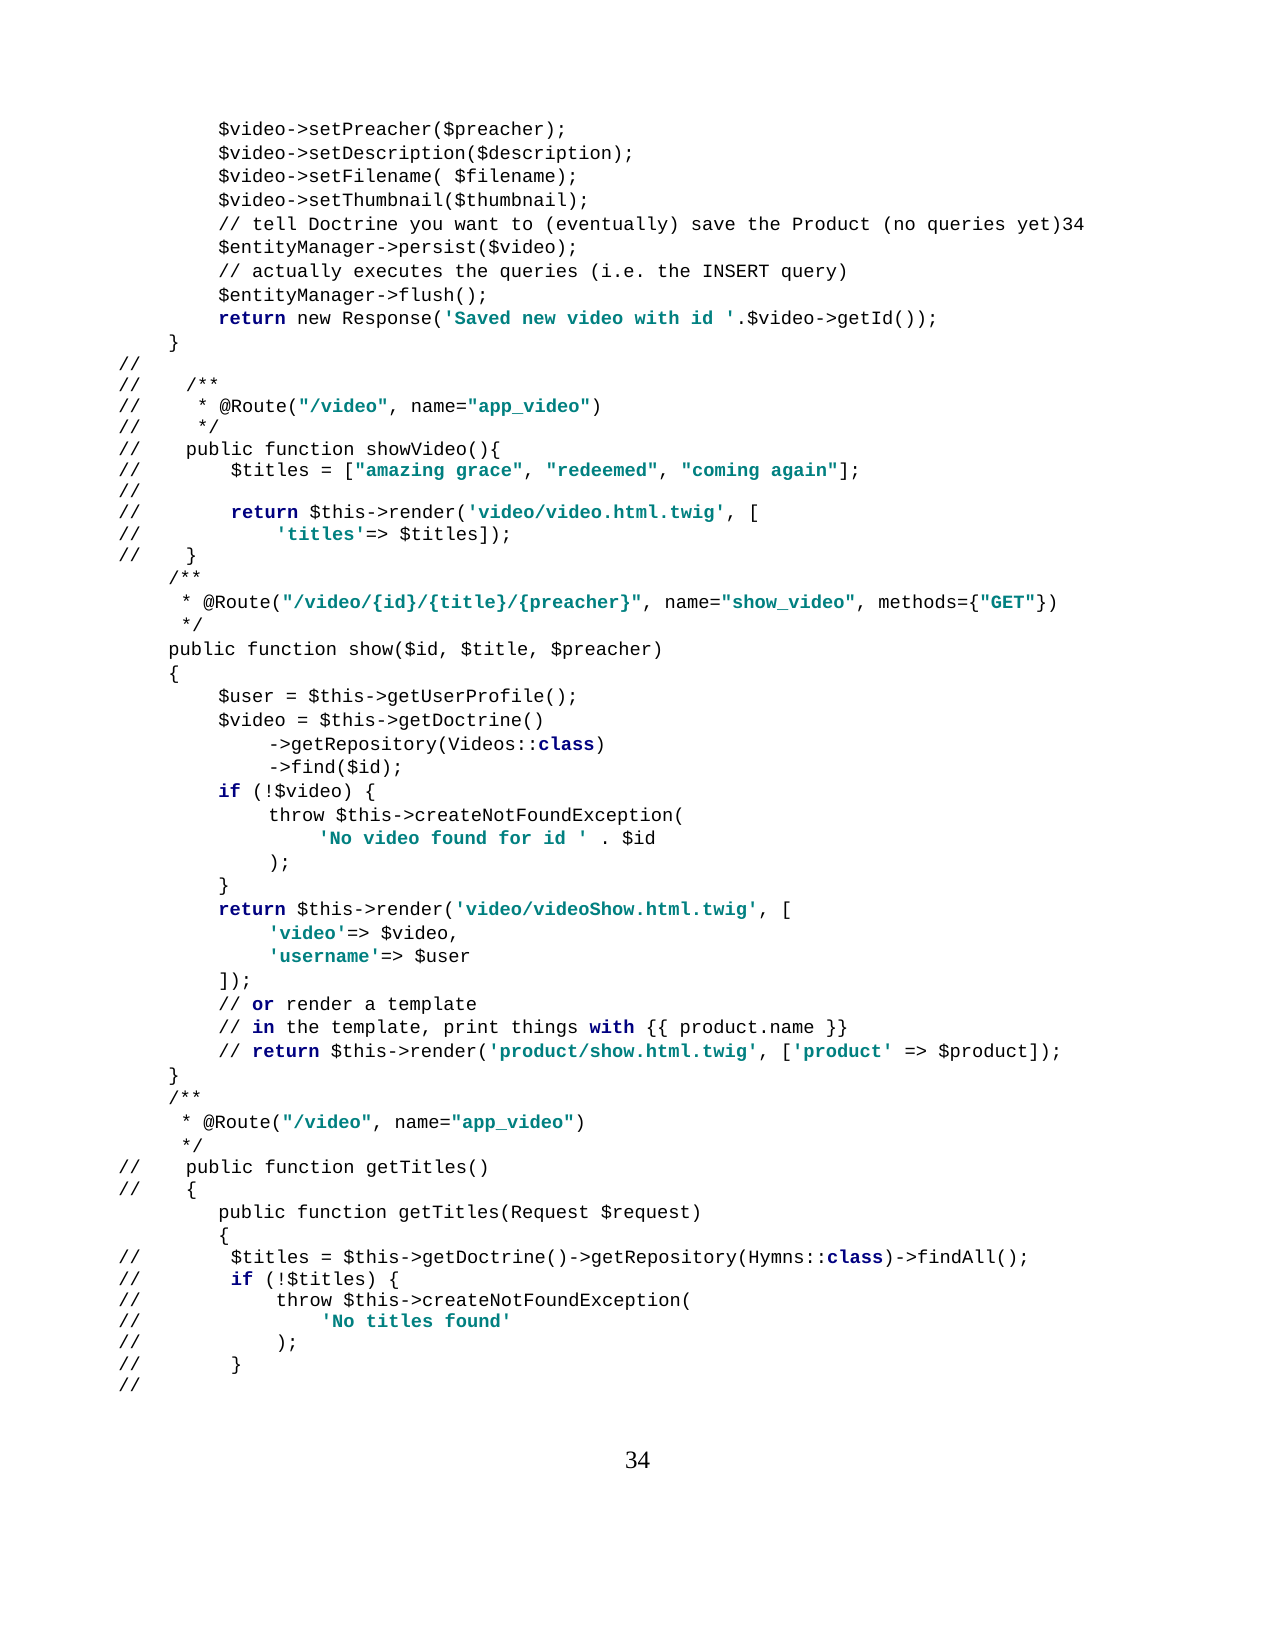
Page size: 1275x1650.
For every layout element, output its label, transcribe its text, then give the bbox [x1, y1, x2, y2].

text // ); [118, 1333, 1157, 1354]
text // if (!$titles) { [118, 1269, 1157, 1291]
text { [118, 1224, 1157, 1248]
text // in the template, print things with {{ product.name }} [118, 1016, 1157, 1040]
text // } [118, 1354, 1157, 1376]
text // } [118, 546, 1157, 567]
text // public function showVideo(){ [118, 439, 1157, 461]
text // 'No titles found' [118, 1312, 1157, 1333]
text $entityManager->persist($video); [118, 236, 1157, 260]
text // */ [118, 418, 1157, 439]
text 'video'=> $video, [118, 922, 1157, 945]
text */ [118, 614, 1157, 638]
text throw $this->createNotFoundException( [118, 803, 1157, 827]
text $user = $this->getUserProfile(); [118, 685, 1157, 709]
text } [118, 1064, 1157, 1087]
text // actually executes the queries (i.e. the INSERT query) [118, 260, 1157, 284]
text ); [118, 851, 1157, 874]
text 'username'=> $user [118, 945, 1157, 969]
text $entityManager->flush(); [118, 284, 1157, 307]
text $video->setPreacher($preacher); [118, 118, 1157, 142]
text // { [118, 1179, 1157, 1201]
text // $titles = ["amazing grace", "redeemed", "coming again"]; [118, 461, 1157, 482]
text public function getTitles(Request $request) [118, 1201, 1157, 1224]
text // tell Doctrine you want to (eventually) save the Product (no queries yet)34 [118, 213, 1157, 236]
text // [118, 482, 1157, 503]
text ->find($id); [118, 756, 1157, 780]
text // * @Route("/video", name="app_video") [118, 397, 1157, 418]
text * @Route("/video/{id}/{title}/{preacher}", name="show_video", methods={"GET"}) [118, 591, 1157, 614]
text */ [118, 1134, 1157, 1158]
text // return $this->render('video/video.html.twig', [ [118, 503, 1157, 524]
text // throw $this->createNotFoundException( [118, 1291, 1157, 1312]
text /** [118, 567, 1157, 591]
text // return $this->render('product/show.html.twig', ['product' => $product]); [118, 1040, 1157, 1064]
text // or render a template [118, 993, 1157, 1016]
text } [118, 331, 1157, 354]
text // 'titles'=> $titles]); [118, 524, 1157, 546]
text ]); [118, 969, 1157, 993]
text $video->setDescription($description); [118, 142, 1157, 165]
text // [118, 1376, 1157, 1397]
text /** [118, 1087, 1157, 1111]
text return new Response('Saved new video with id '.$video->getId()); [118, 307, 1157, 331]
text // public function getTitles() [118, 1158, 1157, 1179]
text public function show($id, $title, $preacher) [118, 638, 1157, 662]
text // [118, 354, 1157, 376]
text // /** [118, 376, 1157, 397]
text return $this->render('video/videoShow.html.twig', [ [118, 898, 1157, 922]
text ->getRepository(Videos::class) [118, 733, 1157, 756]
text $video = $this->getDoctrine() [118, 709, 1157, 733]
text $video->setFilename( $filename); [118, 165, 1157, 189]
text } [118, 874, 1157, 898]
text 'No video found for id ' . $id [118, 827, 1157, 851]
text { [118, 662, 1157, 685]
text if (!$video) { [118, 780, 1157, 803]
text $video->setThumbnail($thumbnail); [118, 189, 1157, 213]
text // $titles = $this->getDoctrine()->getRepository(Hymns::class)->findAll(); [118, 1248, 1157, 1269]
text * @Route("/video", name="app_video") [118, 1111, 1157, 1134]
